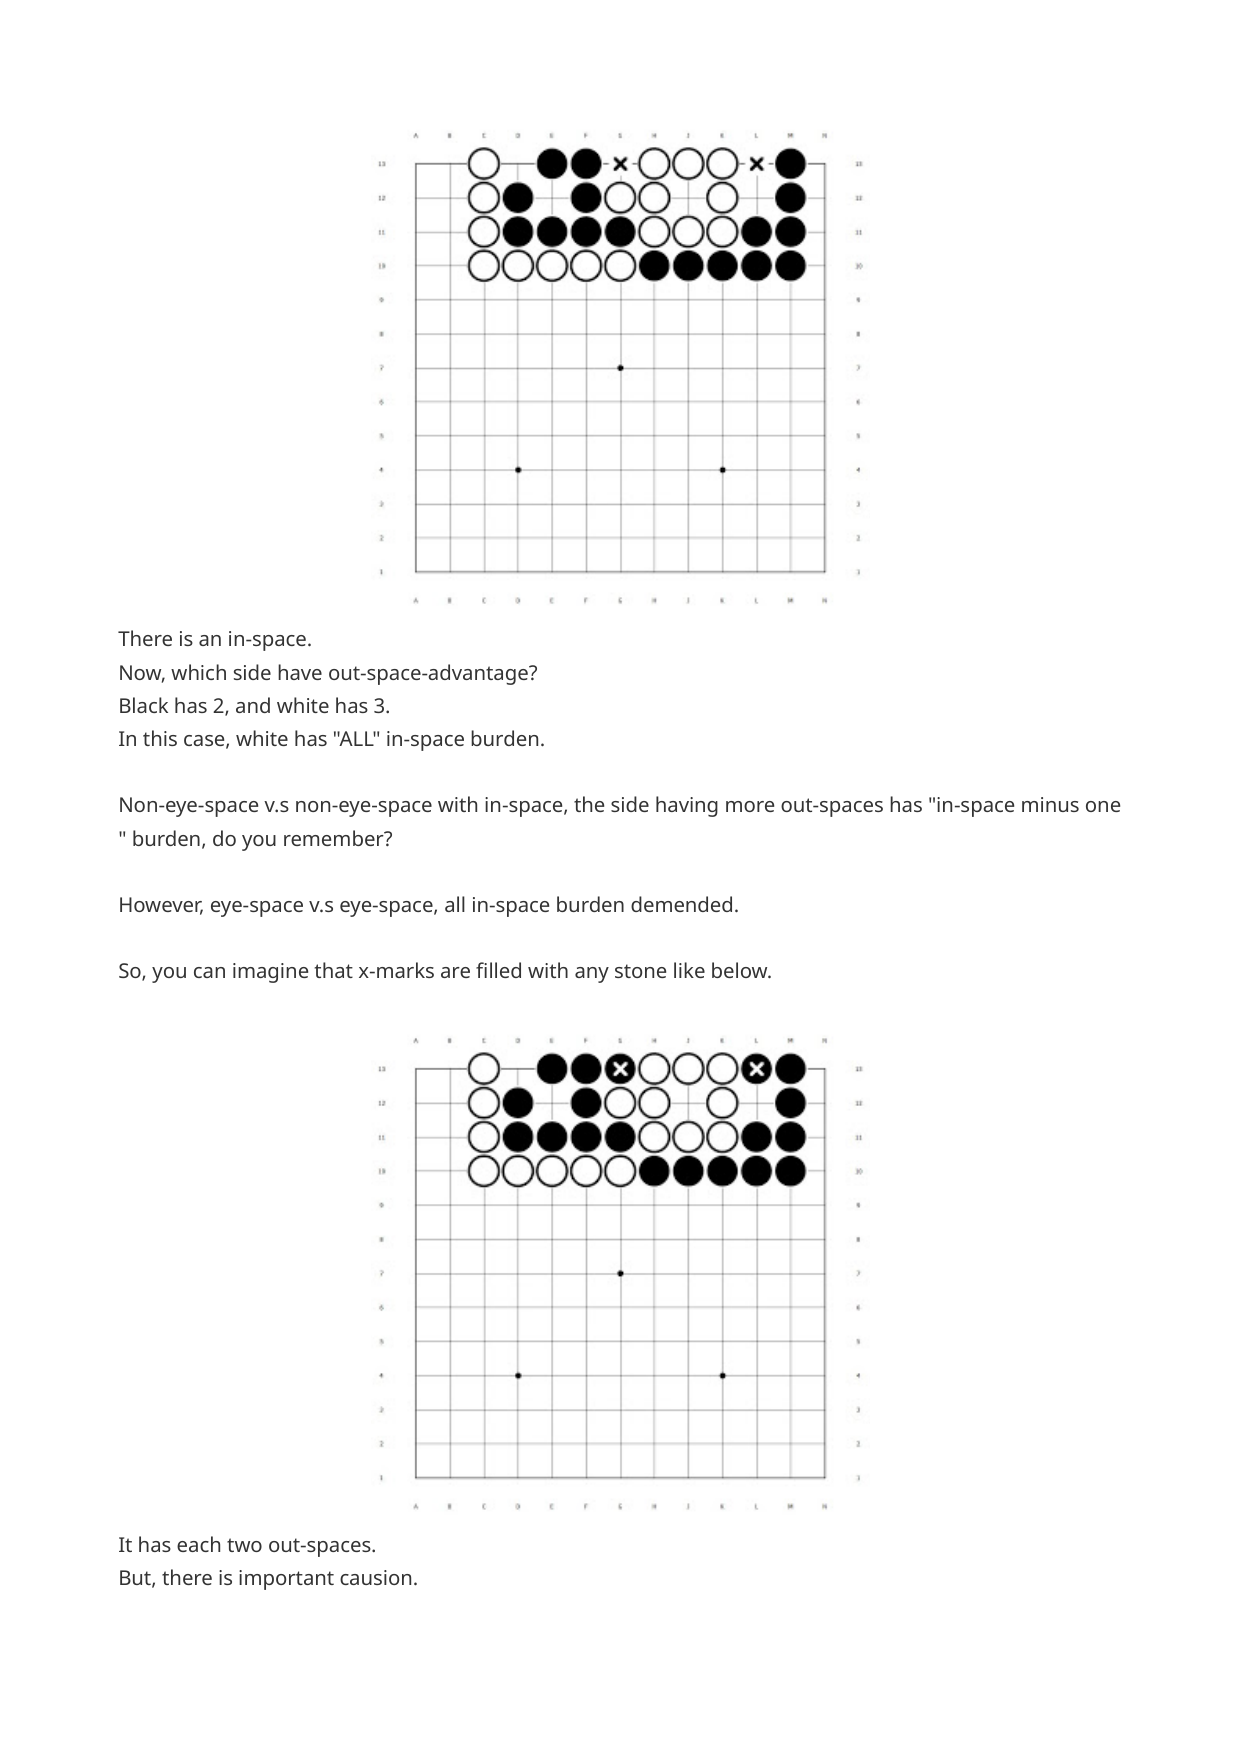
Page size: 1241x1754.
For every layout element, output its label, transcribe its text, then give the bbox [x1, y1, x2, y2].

text It has each two out-spaces. But, there is important causion. [118, 1530, 1122, 1591]
picture [371, 1025, 870, 1524]
text There is an in-space. Now, which side have out-space-advantage? Black has 2, and white has 3. In this case, white has "ALL" in-space burden. Non-eye-space v.s non-eye-space with in-space, the side having more out-spaces has "in-space minus one " burden, do you remember? However, eye-space v.s eye-space, all in-space burden demended. So, you can imagine that x-marks are filled with any stone like below. [118, 625, 1122, 1018]
picture [371, 119, 870, 618]
